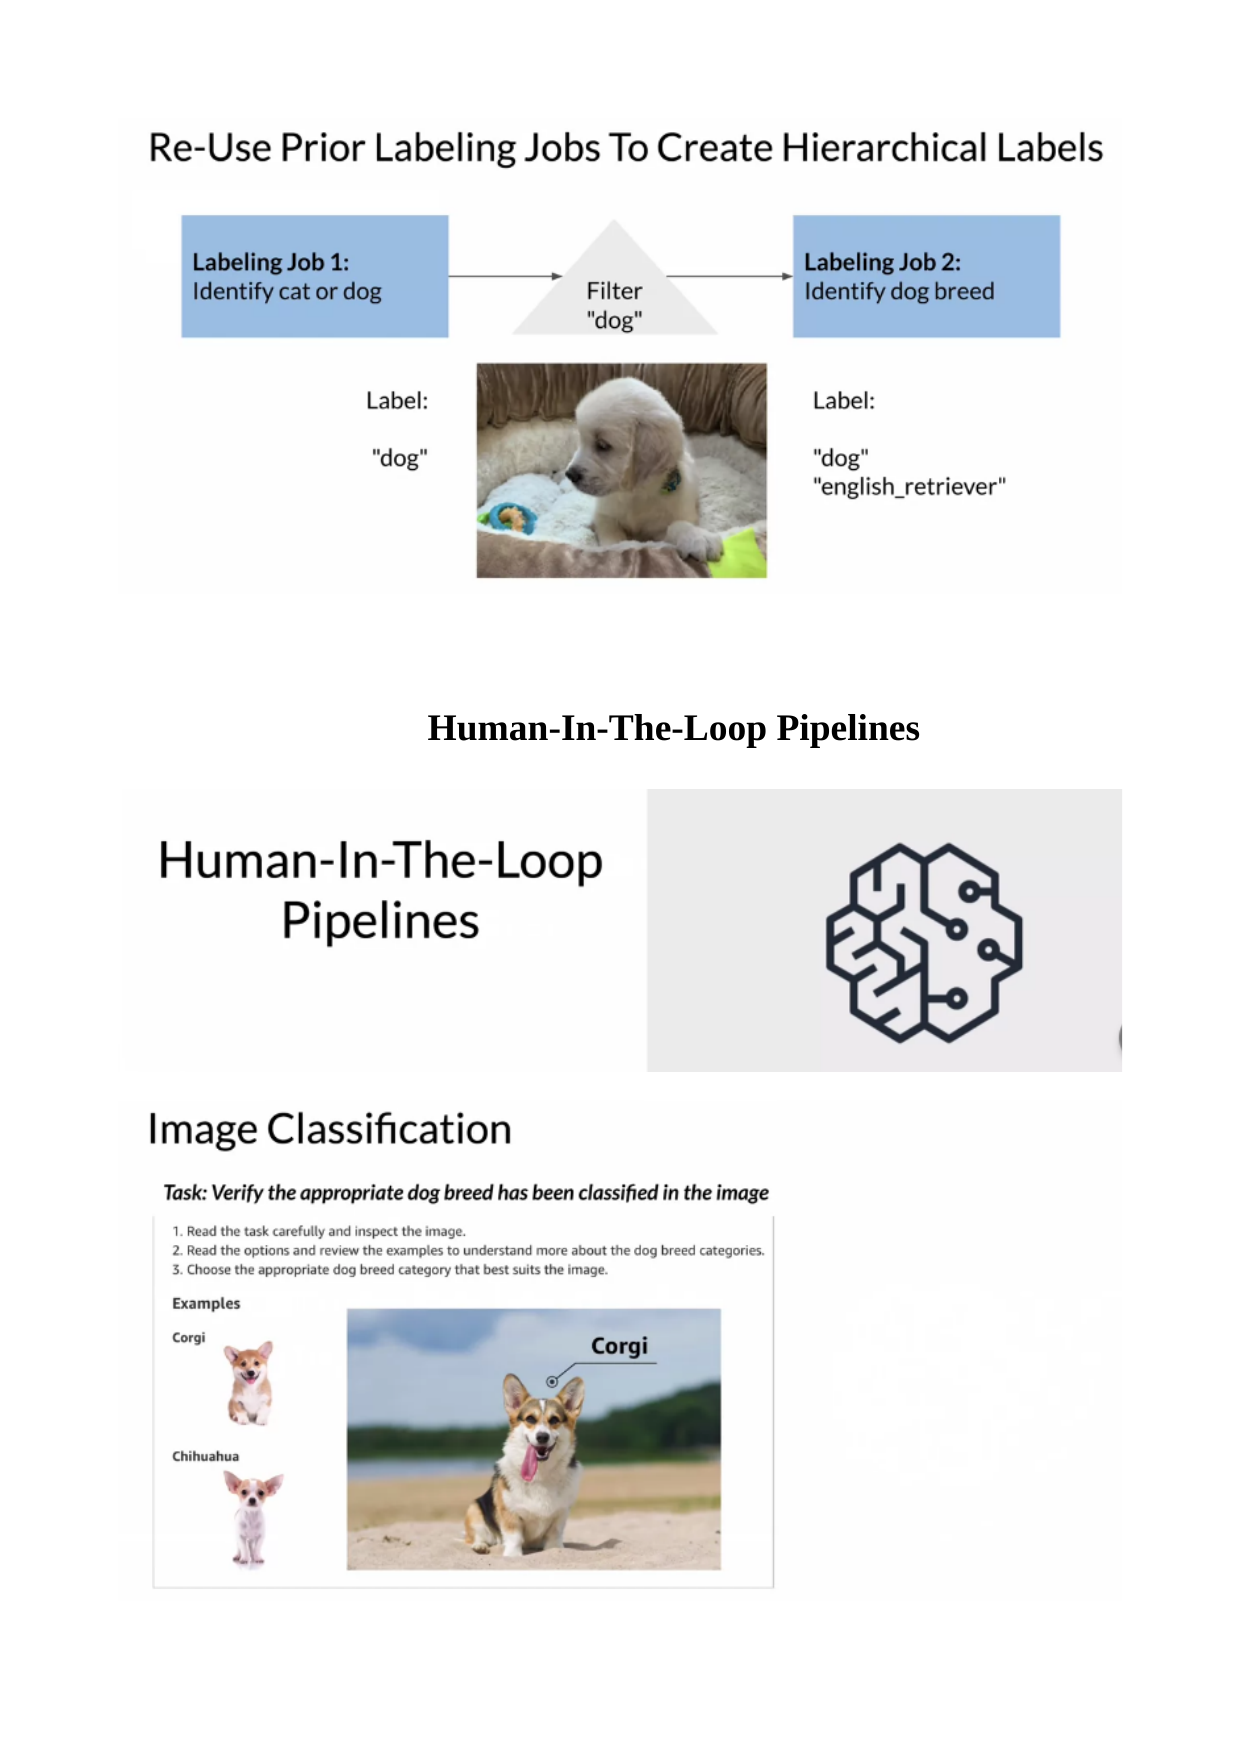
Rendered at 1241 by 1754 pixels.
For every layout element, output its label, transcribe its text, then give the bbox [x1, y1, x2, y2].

subtitle Human-In-The-Loop Pipelines [118, 705, 1122, 748]
picture [118, 1100, 1123, 1601]
picture [118, 118, 1123, 594]
picture [118, 789, 1123, 1072]
